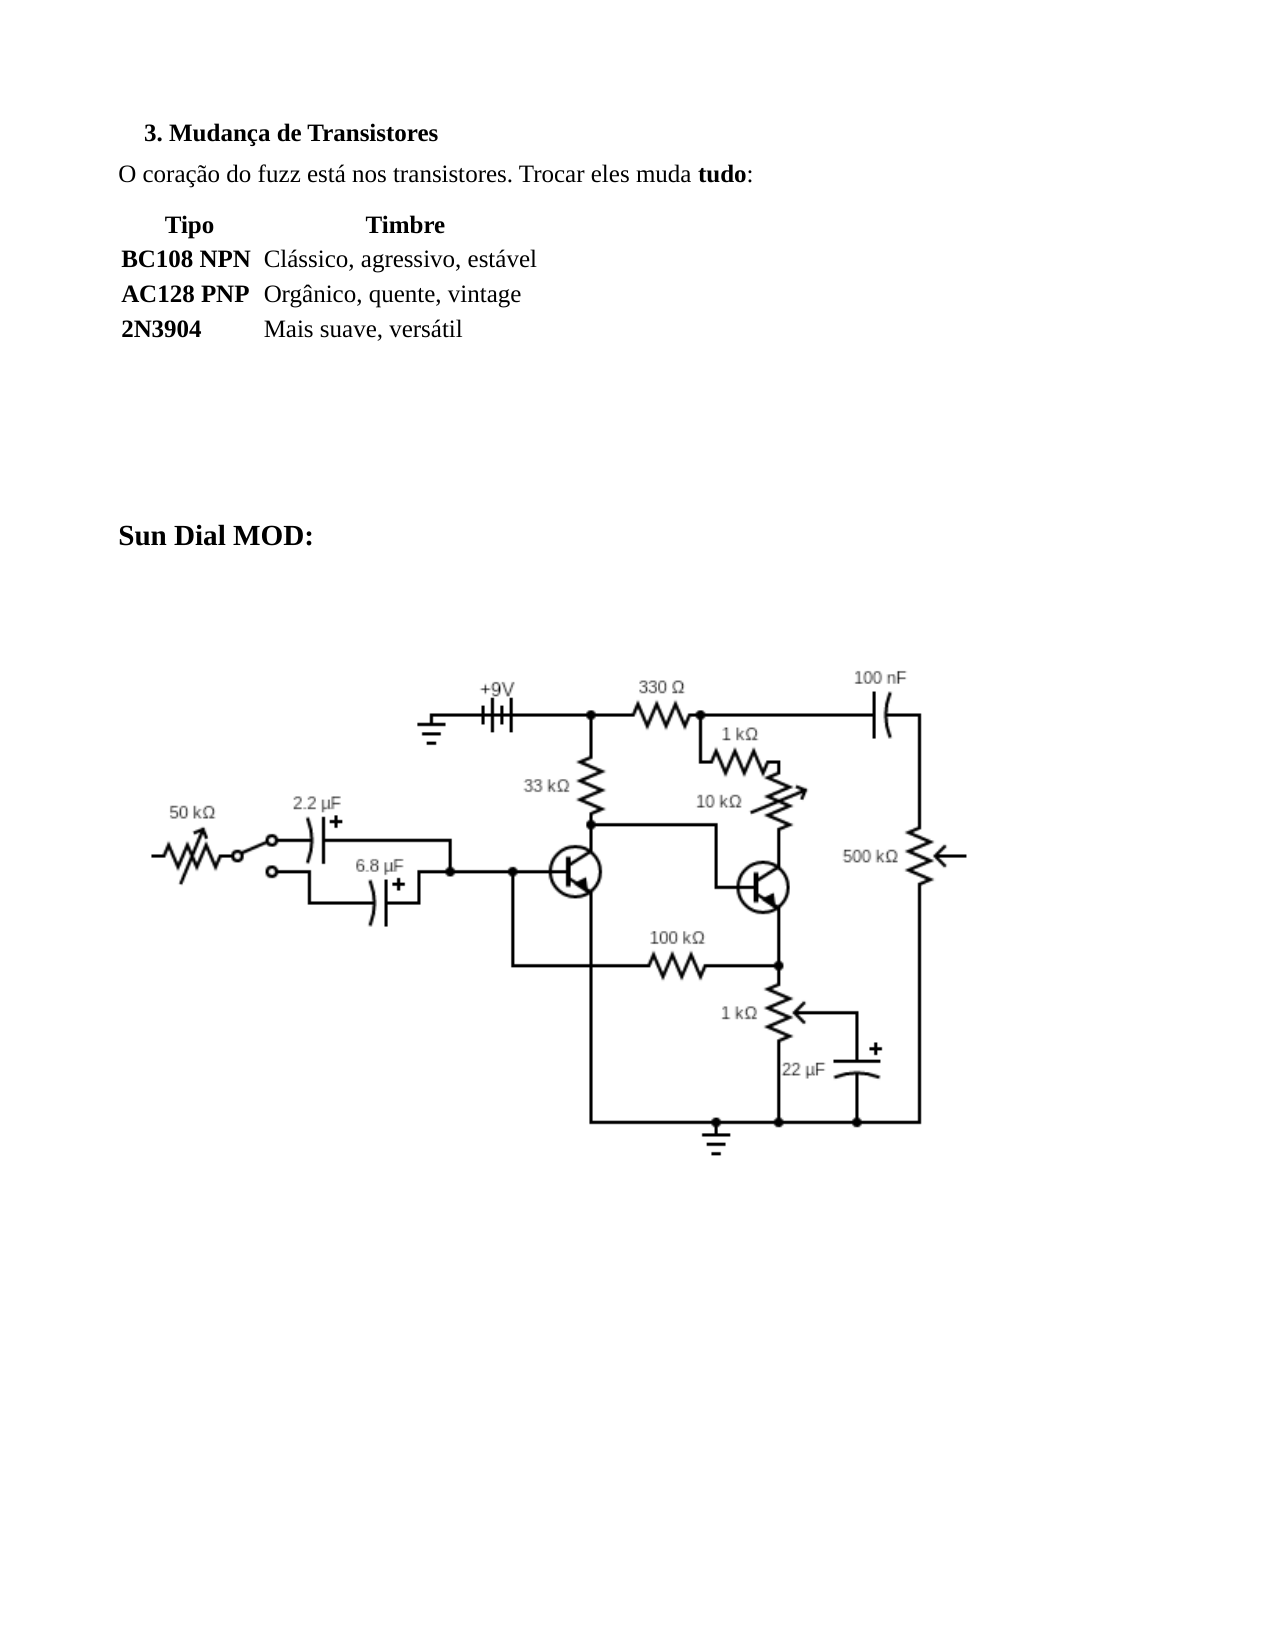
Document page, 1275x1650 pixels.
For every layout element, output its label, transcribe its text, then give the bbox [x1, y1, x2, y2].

table_cell Orgânico, quente, vintage [261, 276, 550, 311]
text Sun Dial MOD: [118, 518, 1157, 551]
table_header Tipo [118, 207, 261, 242]
table_cell BC108 NPN [118, 242, 261, 276]
table_cell Clássico, agressivo, estável [261, 242, 550, 276]
table_cell Mais suave, versátil [261, 311, 550, 345]
table_cell AC128 PNP [118, 276, 261, 311]
subtitle 📢 3. Mudança de Transistores [118, 118, 1157, 147]
text O coração do fuzz está nos transistores. Trocar eles muda tudo: [118, 159, 1157, 188]
picture [122, 637, 998, 1201]
table_header Timbre [261, 207, 550, 242]
table_cell 2N3904 [118, 311, 261, 345]
